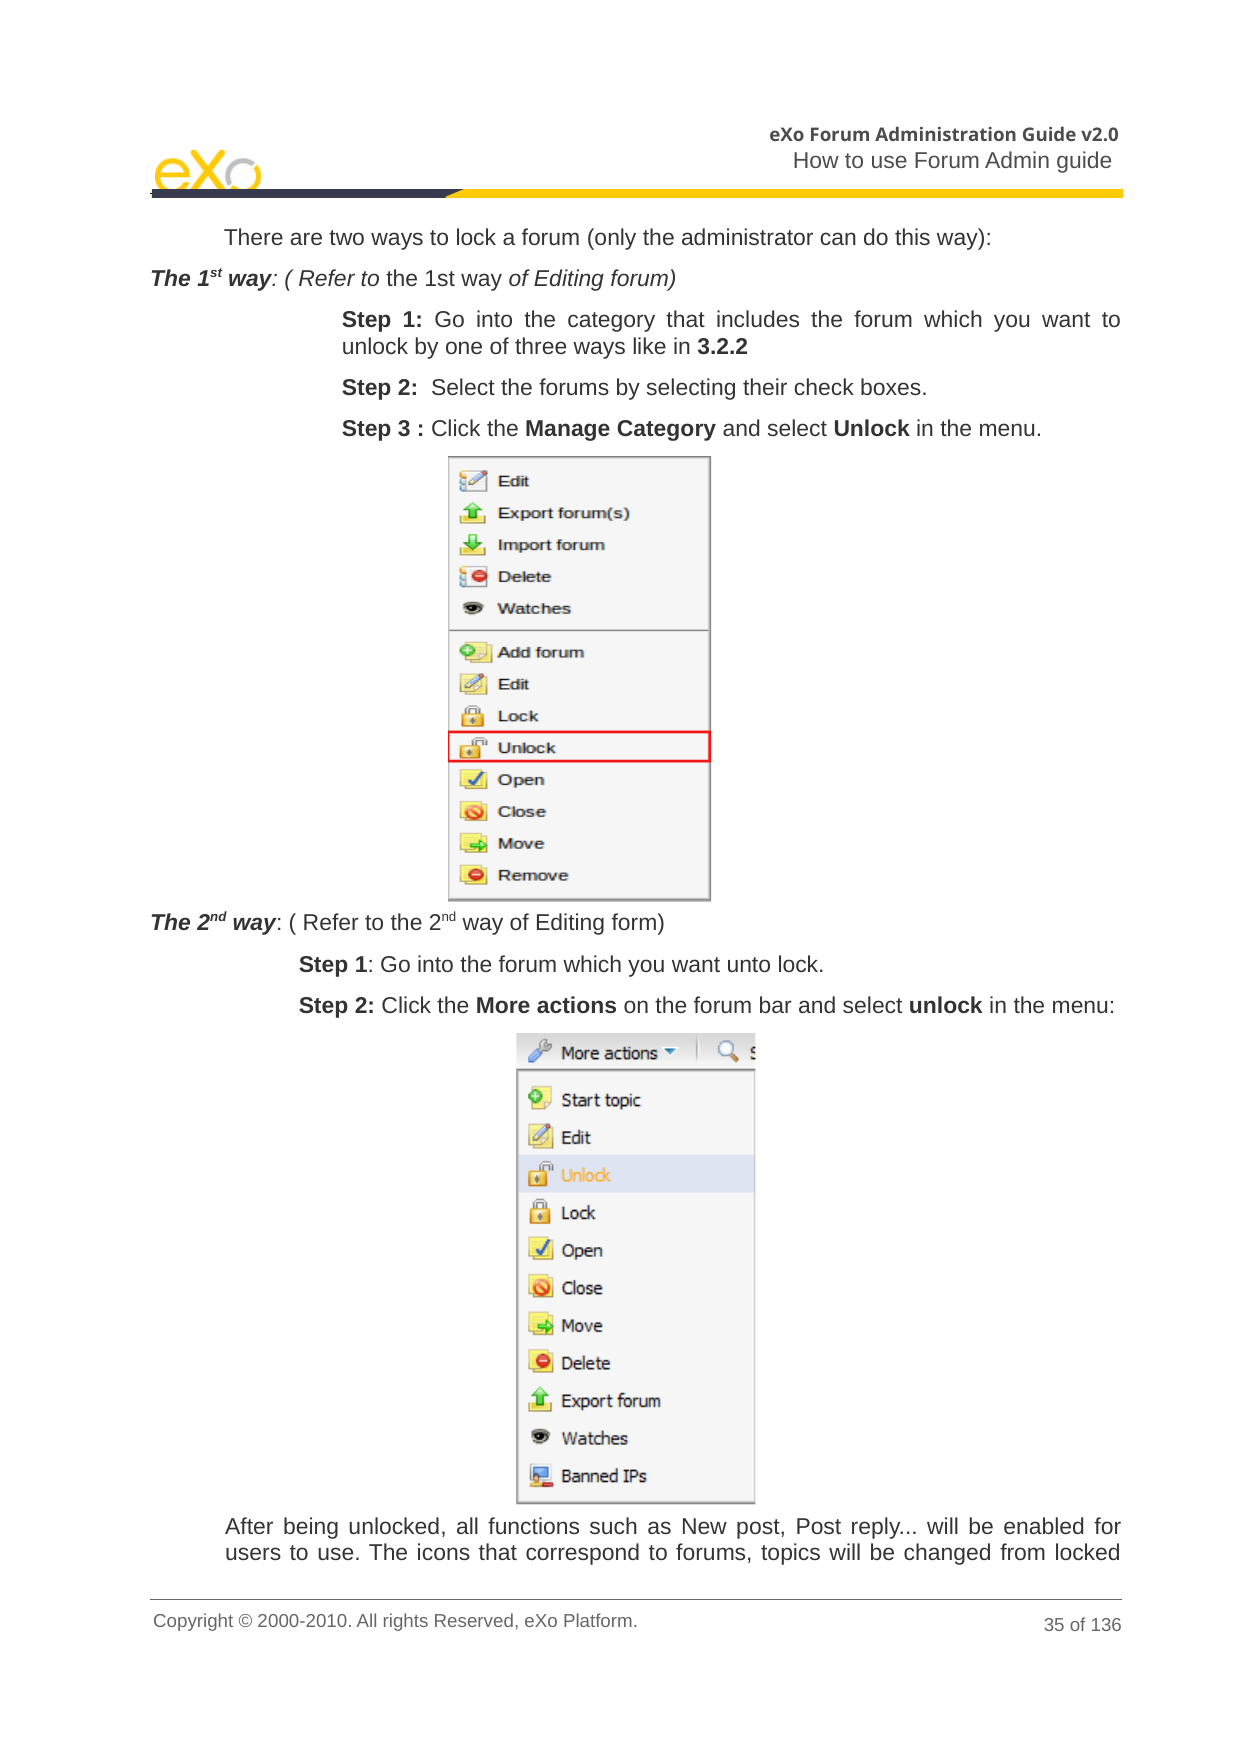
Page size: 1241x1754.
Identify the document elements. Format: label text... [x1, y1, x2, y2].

list Step 1: Go into the forum which you want unto lock. [261, 951, 1122, 977]
picture [448, 456, 712, 902]
list Step 1: Go into the category that includes the forum which you want to unlock by one of three ways like in 3.2.2 [304, 306, 1122, 359]
list Step 2: Click the More actions on the forum bar and select unlock in the menu: [261, 992, 1122, 1018]
text The 1st way: ( Refer to the 1st way of Editing forum) [150, 265, 1122, 291]
list After being unlocked, all functions such as New post, Post reply... will be enabled for users to use. The icons that correspond to forums, topics will be changed from locked [187, 1033, 1122, 1565]
text The 2nd way: ( Refer to the 2nd way of Editing form) [150, 457, 1122, 936]
picture [516, 1033, 756, 1506]
picture [151, 149, 1124, 198]
list Step 2: Select the forums by selecting their check boxes. [304, 374, 1122, 400]
list Step 3 : Click the Manage Category and select Unlock in the menu. [304, 415, 1122, 442]
text There are two ways to lock a forum (only the administrator can do this way): [150, 223, 1122, 250]
